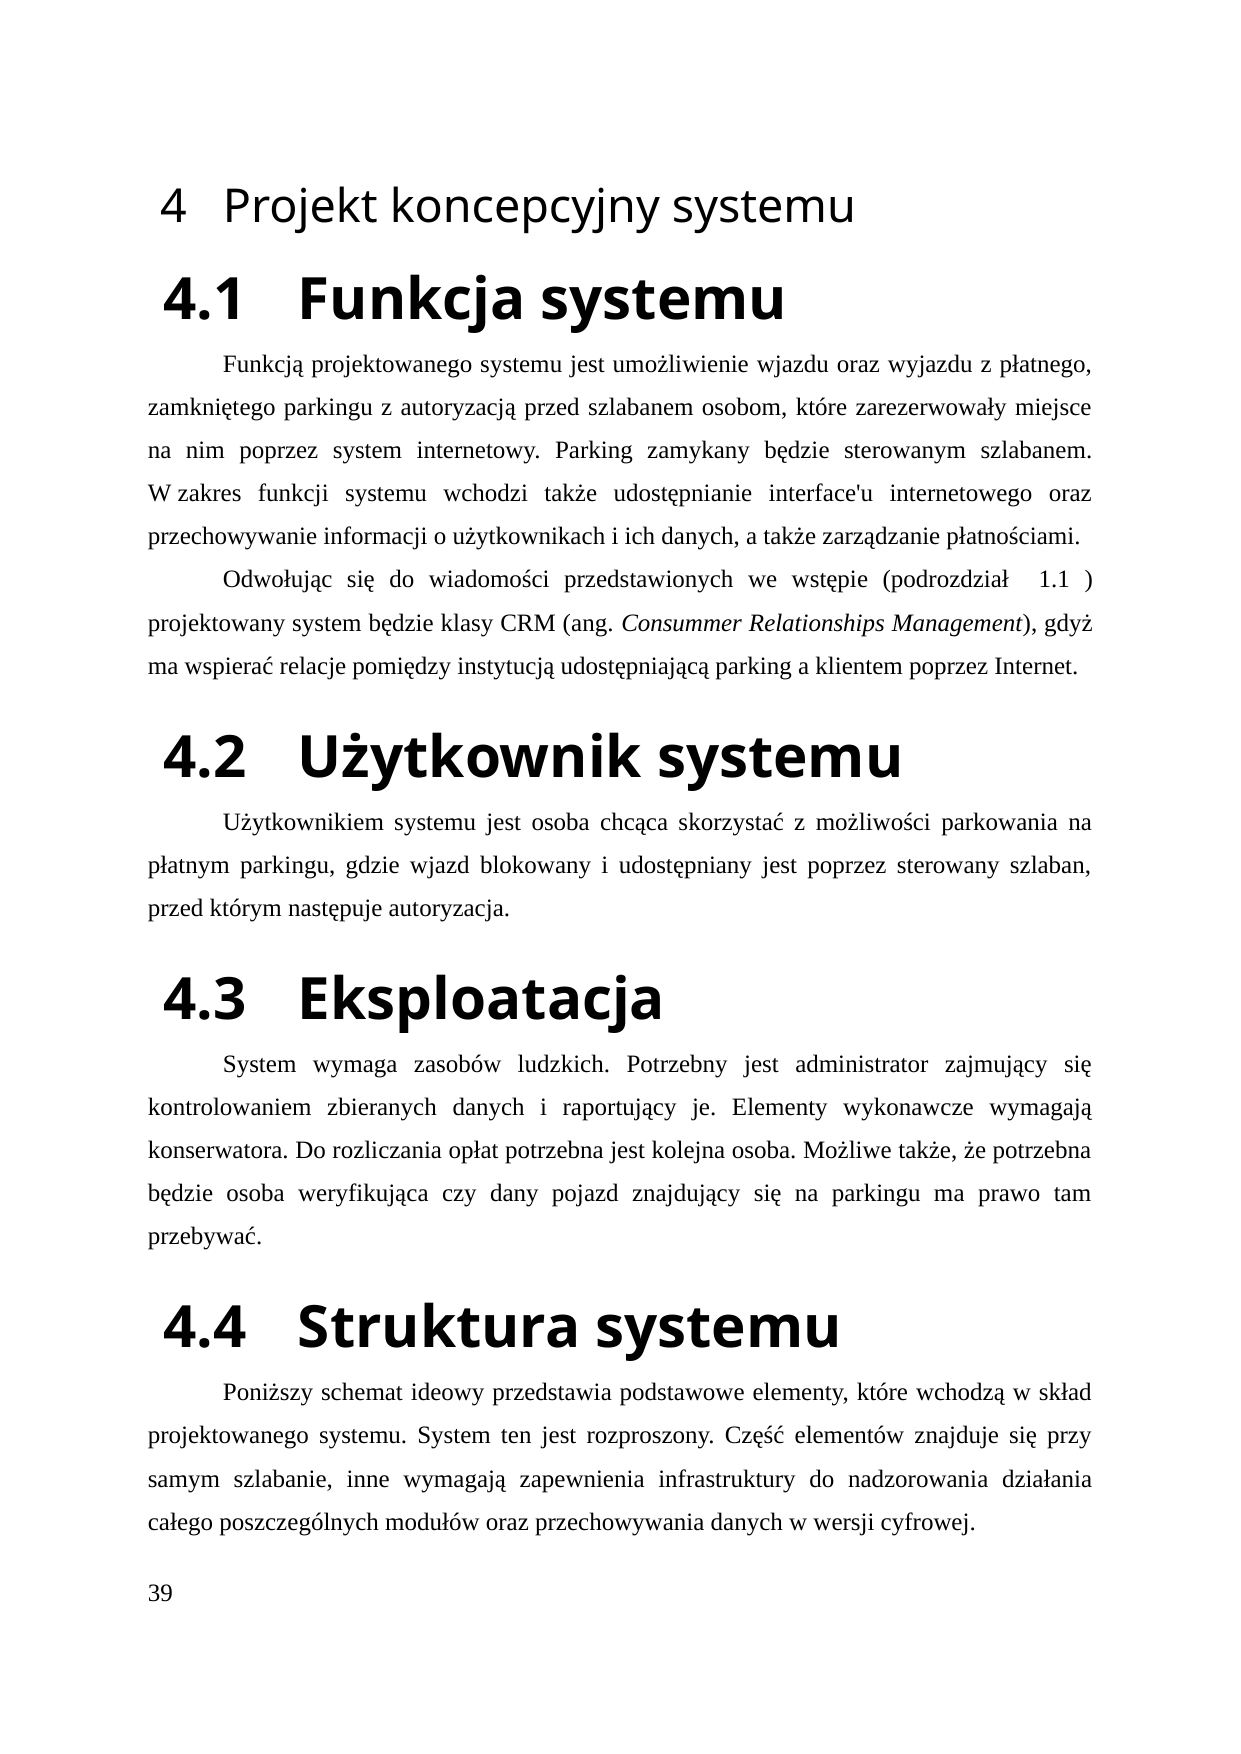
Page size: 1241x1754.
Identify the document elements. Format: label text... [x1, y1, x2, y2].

subtitle Struktura systemu [148, 1285, 1093, 1365]
subtitle Eksploatacja [148, 957, 1093, 1036]
text Użytkownikiem systemu jest osoba chcąca skorzystać z możliwości parkowania na płatnym parkingu, gdzie wjazd blokowany i udostępniany jest poprzez sterowany szlaban, przed którym następuje autoryzacja. [148, 807, 1093, 922]
text Poniższy schemat ideowy przedstawia podstawowe elementy, które wchodzą w skład projektowanego systemu. System ten jest rozproszony. Część elementów znajduje się przy samym szlabanie, inne wymagają zapewnienia infrastruktury do nadzorowania działania całego poszczególnych modułów oraz przechowywania danych w wersji cyfrowej. [148, 1377, 1093, 1536]
text Funkcją projektowanego systemu jest umożliwienie wjazdu oraz wyjazdu z płatnego, zamkniętego parkingu z autoryzacją przed szlabanem osobom, które zarezerwowały miejsce na nim poprzez system internetowy. Parking zamykany będzie sterowanym szlabanem. W zakres funkcji systemu wchodzi także udostępnianie interface'u internetowego oraz przechowywanie informacji o użytkownikach i ich danych, a także zarządzanie płatnościami. [148, 349, 1093, 550]
subtitle Projekt koncepcyjny systemu [148, 173, 1093, 236]
subtitle Funkcja systemu [148, 257, 1093, 336]
text Odwołując się do wiadomości przedstawionych we wstępie (podrozdział 1.1) projektowany system będzie klasy CRM (ang. Consummer Relationships Management), gdyż ma wspierać relacje pomiędzy instytucją udostępniającą parking a klientem poprzez Internet. [148, 564, 1093, 679]
text System wymaga zasobów ludzkich. Potrzebny jest administrator zajmujący się kontrolowaniem zbieranych danych i raportujący je. Elementy wykonawcze wymagają konserwatora. Do rozliczania opłat potrzebna jest kolejna osoba. Możliwe także, że potrzebna będzie osoba weryfikująca czy dany pojazd znajdujący się na parkingu ma prawo tam przebywać. [148, 1049, 1093, 1250]
subtitle Użytkownik systemu [148, 715, 1093, 794]
